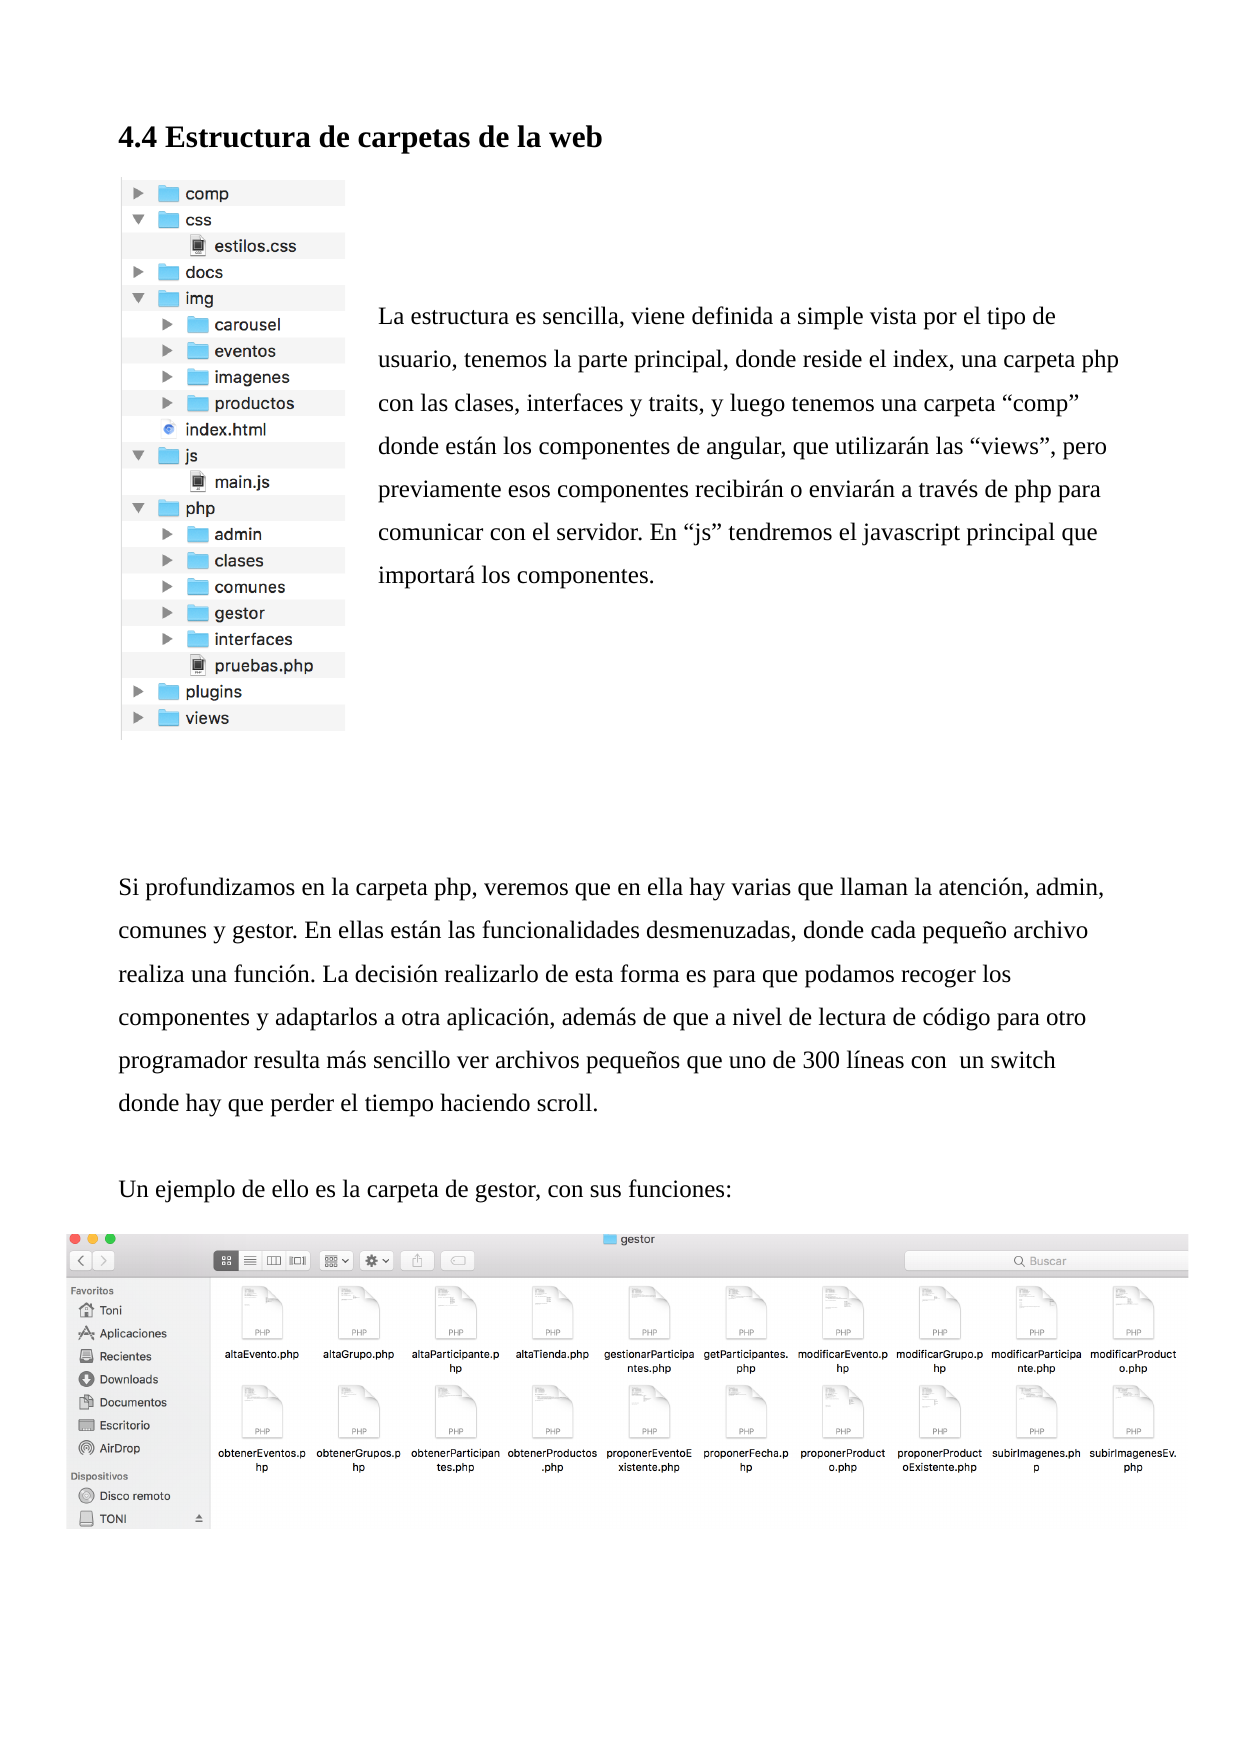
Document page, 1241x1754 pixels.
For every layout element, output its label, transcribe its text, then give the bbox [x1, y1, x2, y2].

text Si profundizamos en la carpeta php, veremos que en ella hay varias que llaman la atención, admin, comunes y gestor. En ellas están las funcionalidades desmenuzadas, donde cada pequeño archivo realiza una función. La decisión realizarlo de esta forma es para que podamos recoger los componentes y adaptarlos a otra aplicación, además de que a nivel de lectura de código para otro programador resulta más sencillo ver archivos pequeños que uno de 300 líneas con un switch donde hay que perder el tiempo haciendo scroll. [118, 872, 1122, 1117]
picture [120, 177, 345, 740]
text Un ejemplo de ello es la carpeta de gestor, con sus funciones: [118, 1174, 1122, 1203]
text La estructura es sencilla, viene definida a simple vista por el tipo de usuario, tenemos la parte principal, donde reside el index, una carpeta php con las clases, interfaces y traits, y luego tenemos una carpeta “comp” donde están los componentes de angular, que utilizarán las “views”, pero previamente esos componentes recibirán o enviarán a través de php para comunicar con el servidor. En “js” tendremos el javascript principal que importará los componentes. [378, 301, 1122, 589]
picture [66, 1234, 1189, 1529]
text 4.4 Estructura de carpetas de la web [118, 118, 1122, 154]
